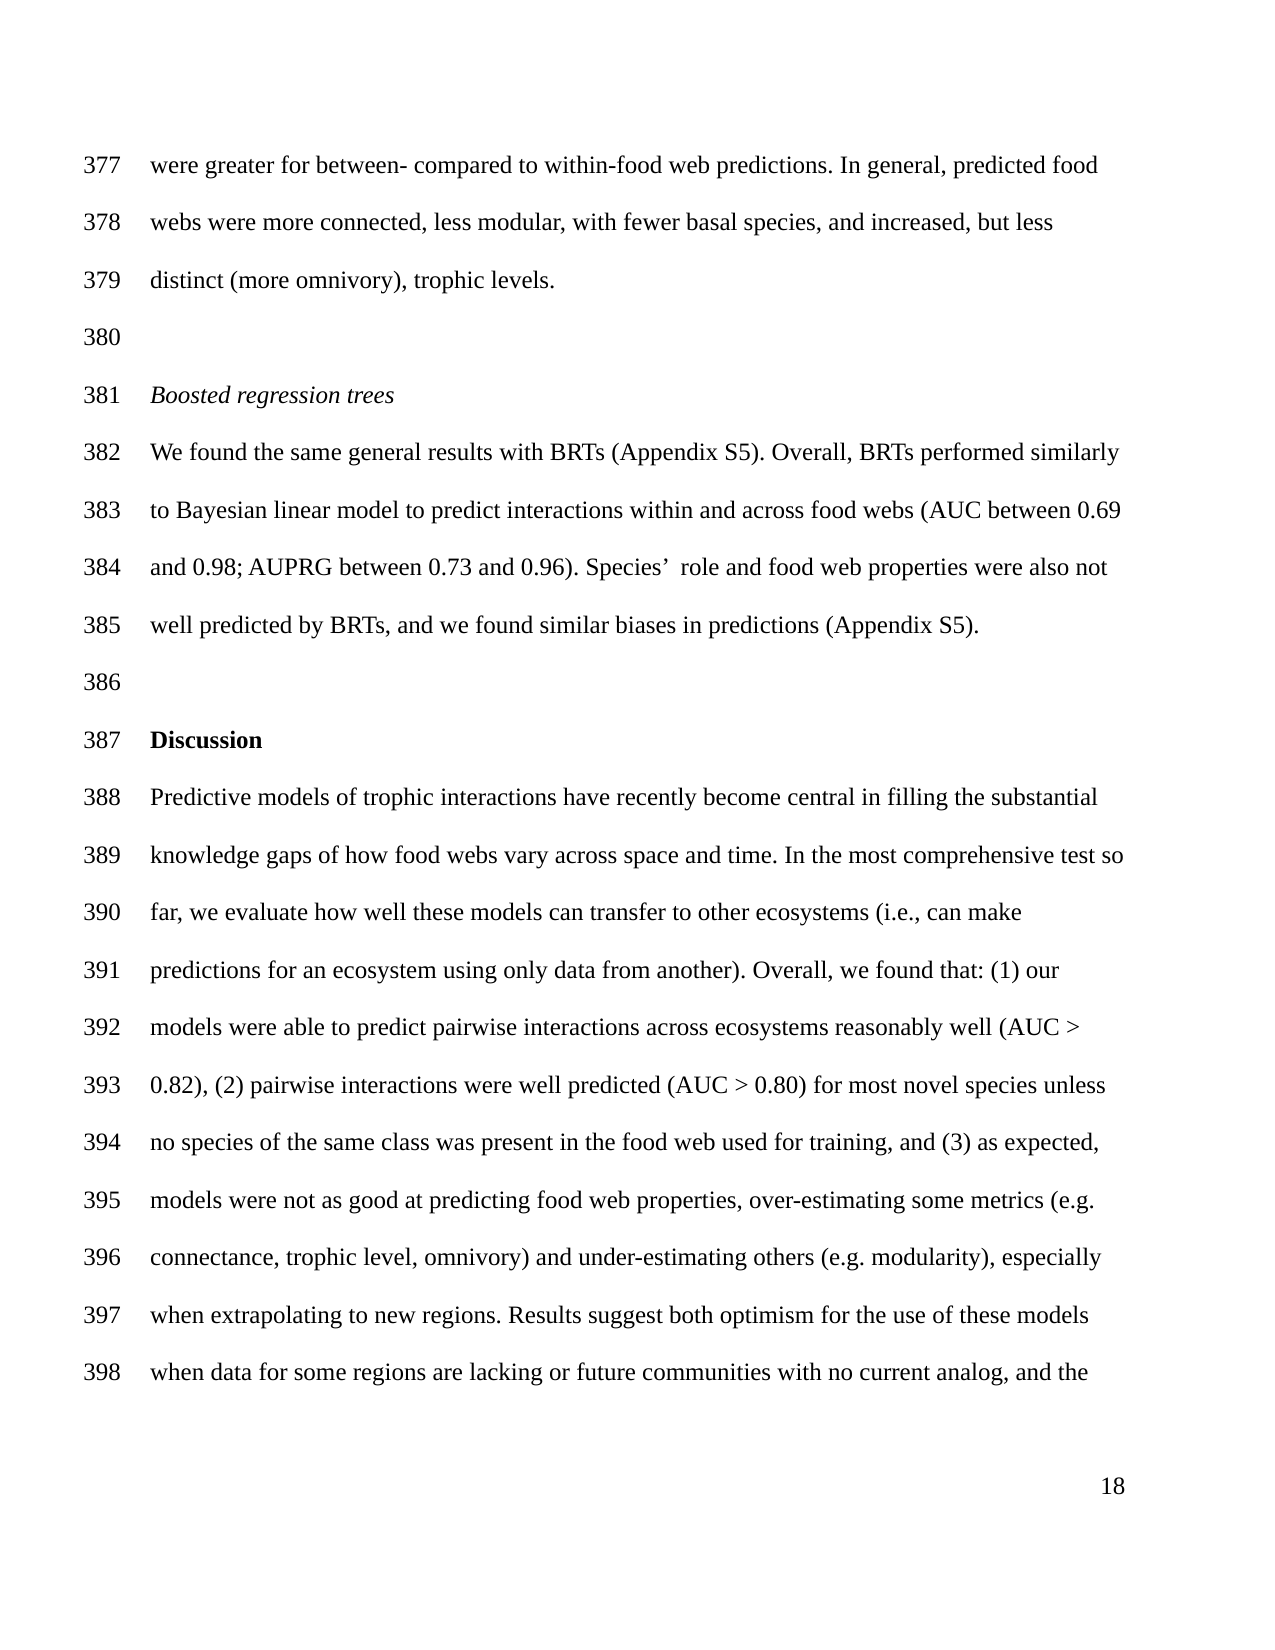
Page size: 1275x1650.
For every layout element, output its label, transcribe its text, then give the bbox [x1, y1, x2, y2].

text We found the same general results with BRTs (Appendix S5). Overall, BRTs performed similarly to Bayesian linear model to predict interactions within and across food webs (AUC between 0.69 and 0.98; AUPRG between 0.73 and 0.96). Species’ role and food web properties were also not well predicted by BRTs, and we found similar biases in predictions (Appendix S5). [150, 437, 1125, 639]
text Boosted regression trees [150, 380, 1125, 409]
text Predictive models of trophic interactions have recently become central in filling the substantial knowledge gaps of how food webs vary across space and time. In the most comprehensive test so far, we evaluate how well these models can transfer to other ecosystems (i.e., can make predictions for an ecosystem using only data from another). Overall, we found that: (1) our models were able to predict pairwise interactions across ecosystems reasonably well (AUC > 0.82), (2) pairwise interactions were well predicted (AUC > 0.80) for most novel species unless no species of the same class was present in the food web used for training, and (3) as expected, models were not as good at predicting food web properties, over-estimating some metrics (e.g. connectance, trophic level, omnivory) and under-estimating others (e.g. modularity), especially when extrapolating to new regions. Results suggest both optimism for the use of these models when data for some regions are lacking or future communities with no current analog, and the [150, 782, 1125, 1386]
text Discussion [150, 725, 1125, 754]
text were greater for between- compared to within-food web predictions. In general, predicted food webs were more connected, less modular, with fewer basal species, and increased, but less distinct (more omnivory), trophic levels. [150, 150, 1125, 294]
